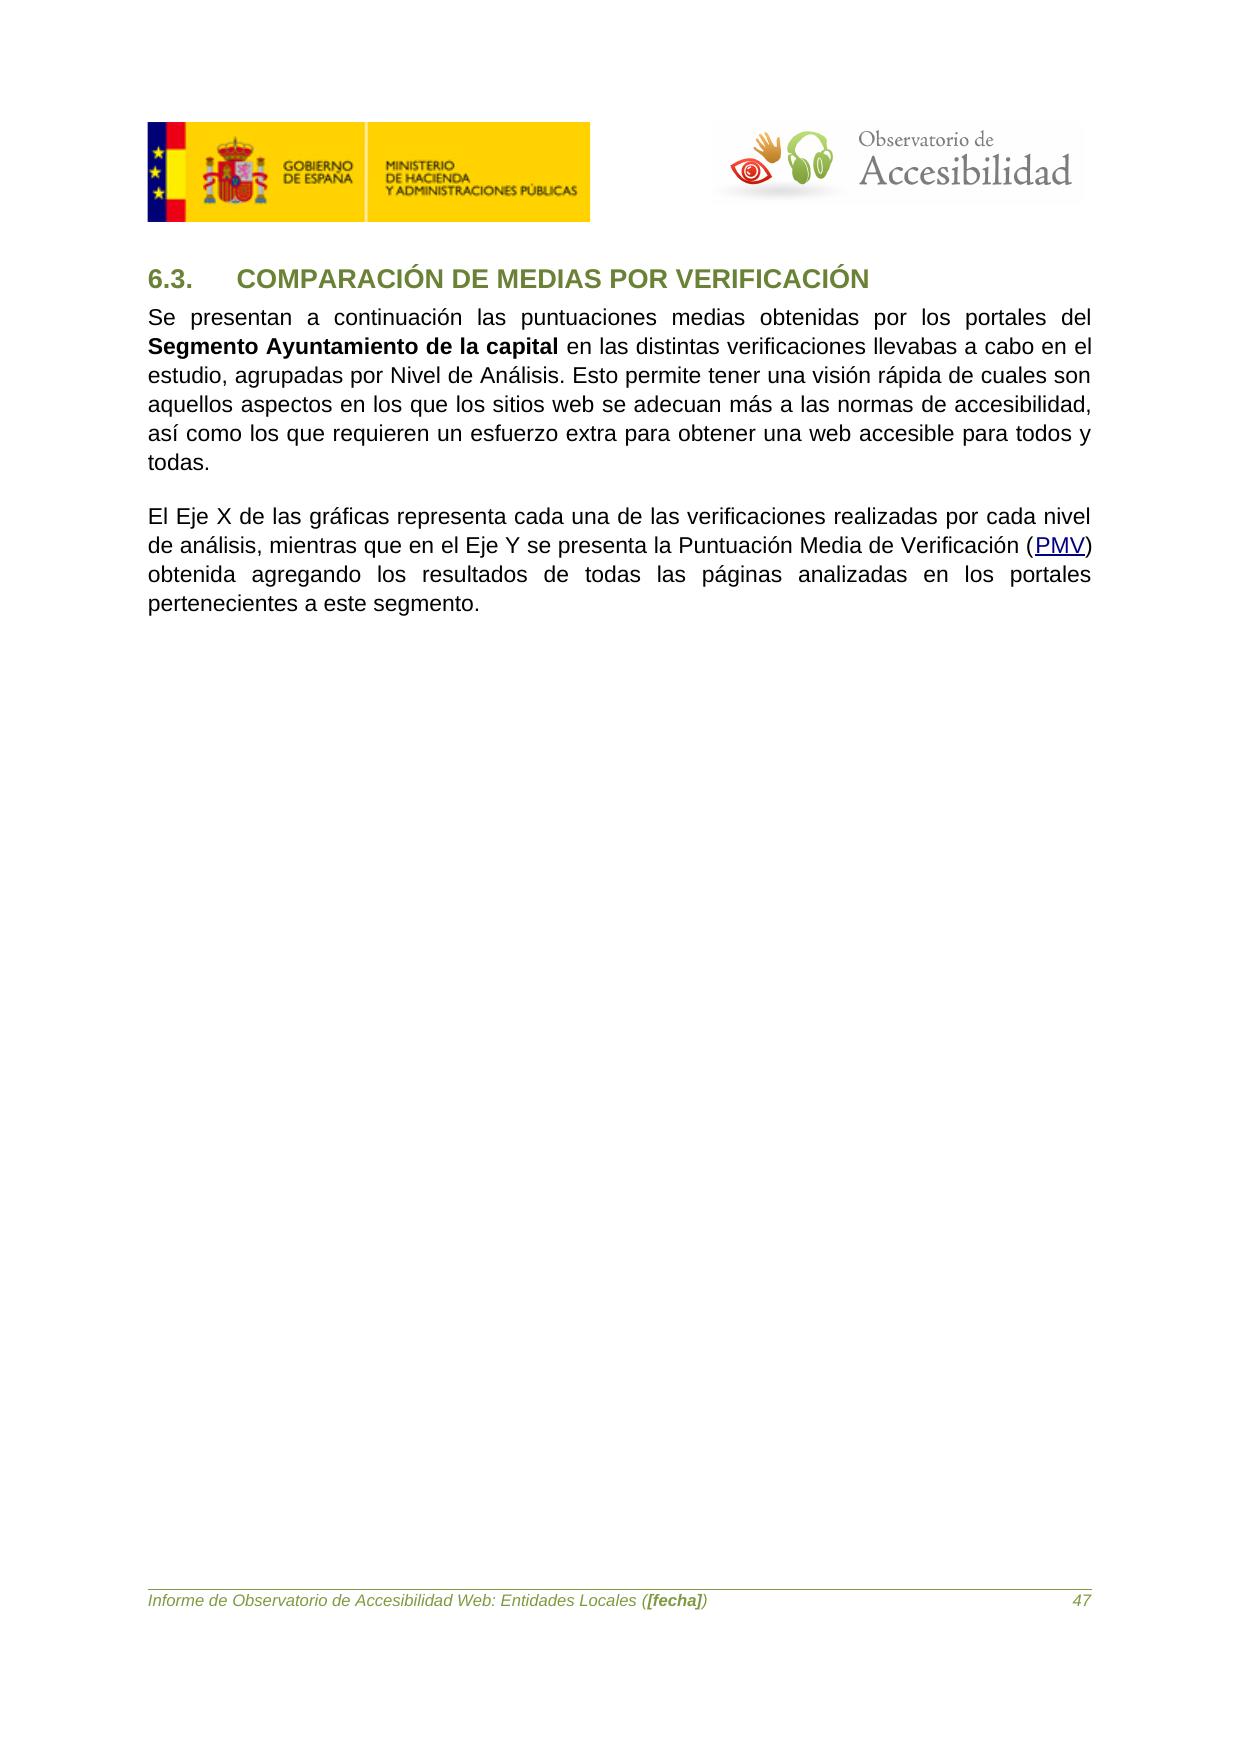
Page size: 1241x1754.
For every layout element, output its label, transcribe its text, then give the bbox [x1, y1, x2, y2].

picture [147, 122, 591, 222]
list Comparación de medias por verificación [148, 263, 1092, 294]
picture [710, 122, 1086, 205]
text Se presentan a continuación las puntuaciones medias obtenidas por los portales del Segmento Ayuntamiento de la capital en las distintas verificaciones llevabas a cabo en el estudio, agrupadas por Nivel de Análisis. Esto permite tener una visión rápida de cuales son aquellos aspectos en los que los sitios web se adecuan más a las normas de accesibilidad, así como los que requieren un esfuerzo extra para obtener una web accesible para todos y todas. [148, 304, 1092, 475]
text El Eje X de las gráficas representa cada una de las verificaciones realizadas por cada nivel de análisis, mientras que en el Eje Y se presenta la Puntuación Media de Verificación (PMV) obtenida agregando los resultados de todas las páginas analizadas en los portales pertenecientes a este segmento. [148, 503, 1092, 616]
